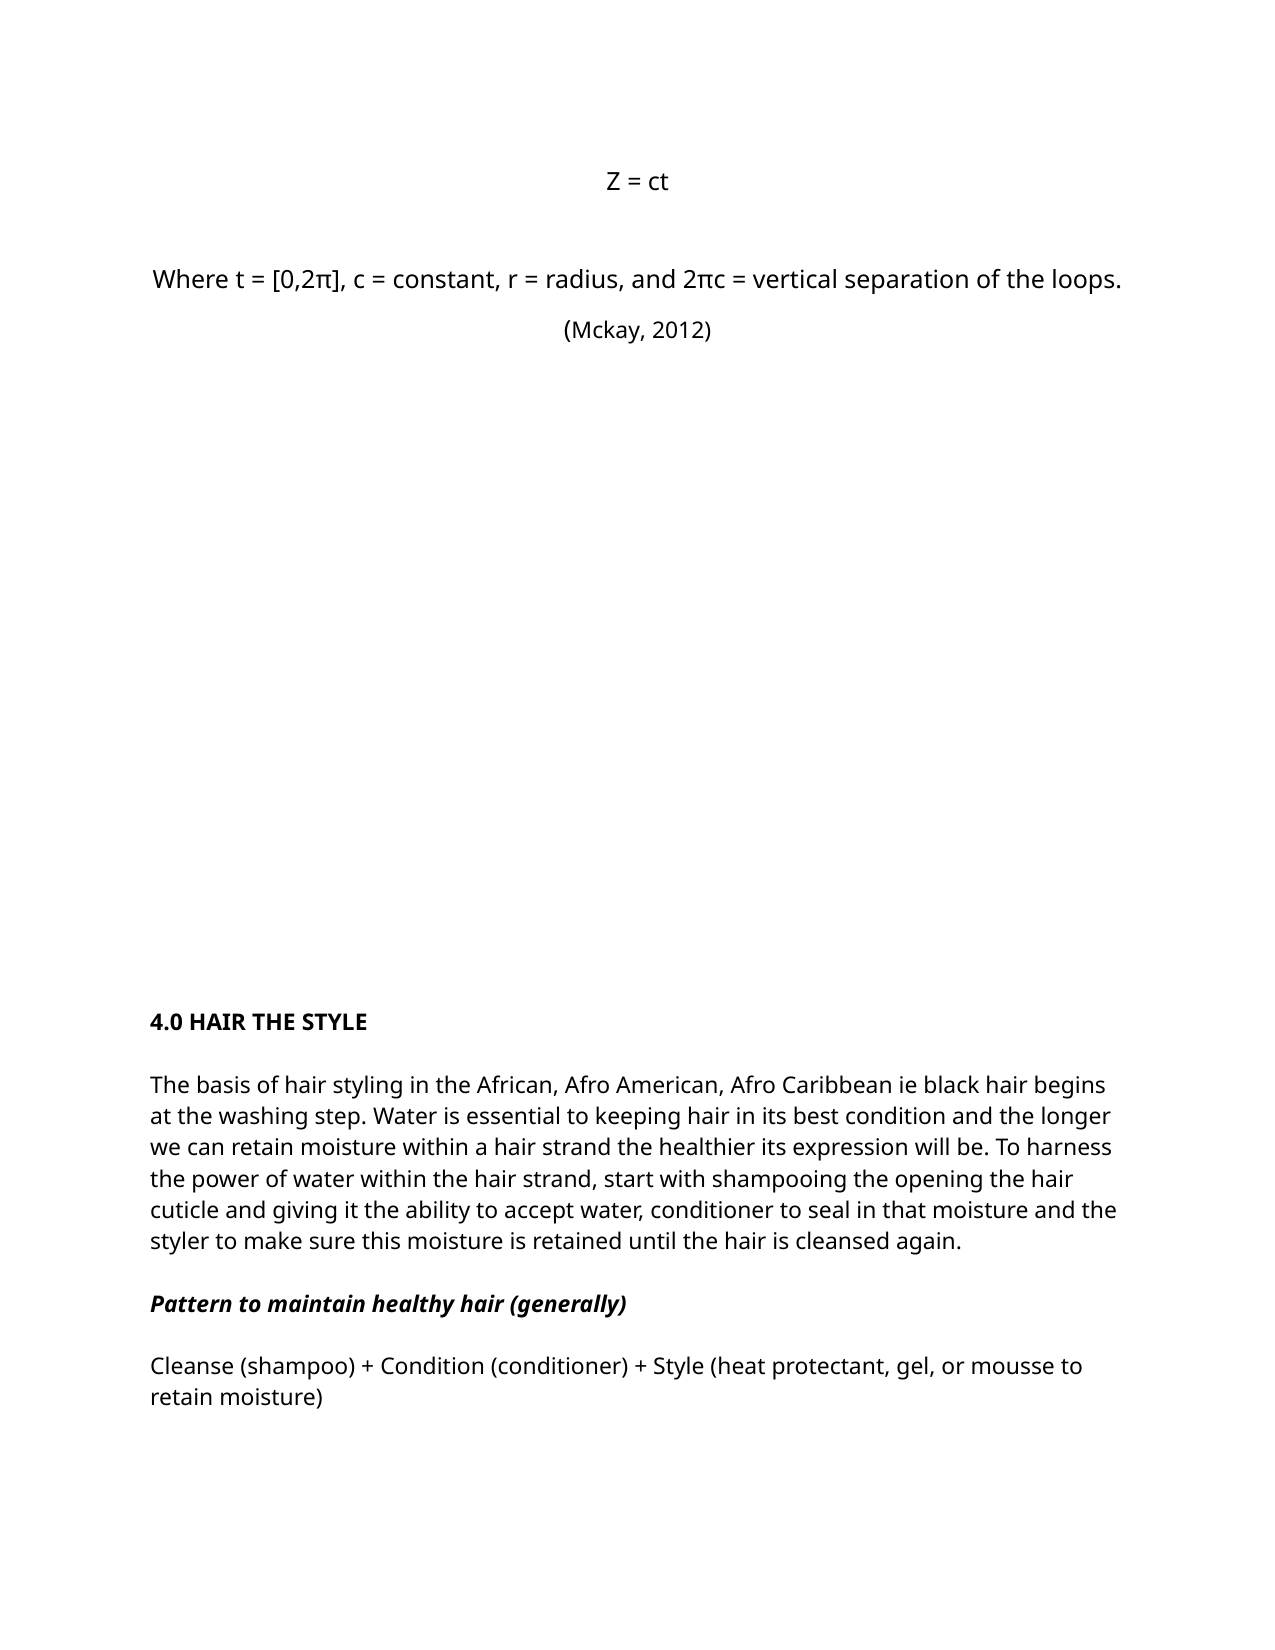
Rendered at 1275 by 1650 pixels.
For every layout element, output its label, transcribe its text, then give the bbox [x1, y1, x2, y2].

text Pattern to maintain healthy hair (generally) [150, 1287, 1125, 1319]
text Cleanse (shampoo) + Condition (conditioner) + Style (heat protectant, gel, or mousse to retain moisture) [150, 1350, 1125, 1412]
text Where t = [0,2π], c = constant, r = radius, and 2πc = vertical separation of the loops. (Mckay, 2012) [150, 248, 1125, 348]
text Z = ct [150, 150, 1125, 200]
text 4.0 HAIR THE STYLE [150, 1006, 1125, 1037]
text The basis of hair styling in the African, Afro American, Afro Caribbean ie black hair begins at the washing step. Water is essential to keeping hair in its best condition and the longer we can retain moisture within a hair strand the healthier its expression will be. To harness the power of water within the hair strand, start with shampooing the opening the hair cuticle and giving it the ability to accept water, conditioner to seal in that moisture and the styler to make sure this moisture is retained until the hair is cleansed again. [150, 1069, 1125, 1256]
